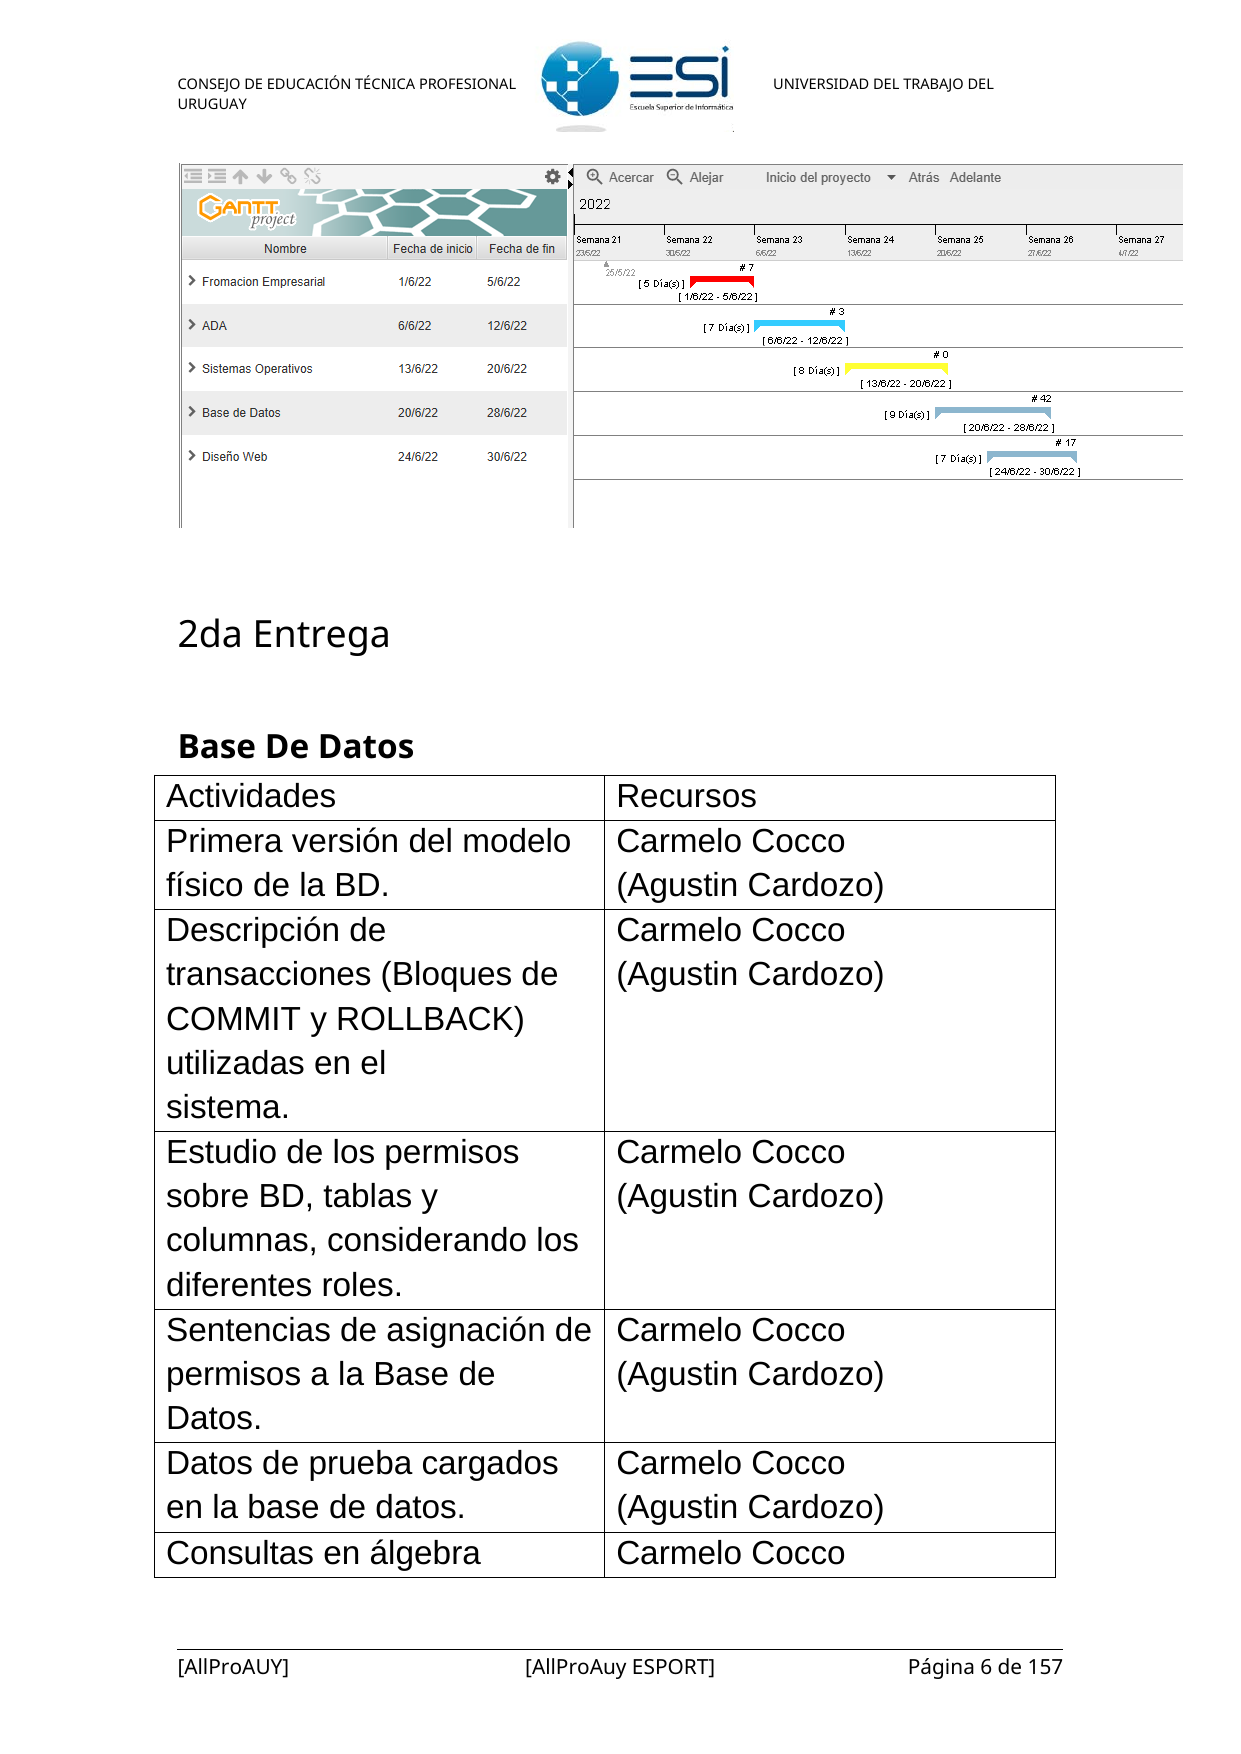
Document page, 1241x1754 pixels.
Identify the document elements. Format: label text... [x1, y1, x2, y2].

picture [179, 163, 1183, 528]
table_header Recursos [605, 776, 1055, 820]
picture [534, 39, 734, 132]
table_cell Descripción de transacciones (Bloques de COMMIT y ROLLBACK) utilizadas en el sistema. [155, 910, 604, 1131]
table_cell Consultas en álgebra [155, 1533, 604, 1577]
table_cell Estudio de los permisos sobre BD, tablas y columnas, considerando los diferentes roles. [155, 1132, 604, 1309]
table_cell Carmelo Cocco (Agustin Cardozo) [605, 1310, 1055, 1442]
table_cell Carmelo Cocco (Agustin Cardozo) [605, 1443, 1055, 1532]
text 2da Entrega [177, 608, 1063, 659]
table_cell Carmelo Cocco (Agustin Cardozo) [605, 910, 1055, 1131]
table_cell Carmelo Cocco [605, 1533, 1055, 1577]
table_cell Primera versión del modelo físico de la BD. [155, 821, 604, 909]
text Base De Datos [177, 722, 1063, 768]
table_cell Datos de prueba cargados en la base de datos. [155, 1443, 604, 1532]
table_cell Carmelo Cocco (Agustin Cardozo) [605, 821, 1055, 909]
table_cell Sentencias de asignación de permisos a la Base de Datos. [155, 1310, 604, 1442]
table_header Actividades [155, 776, 604, 820]
table_cell Carmelo Cocco (Agustin Cardozo) [605, 1132, 1055, 1309]
